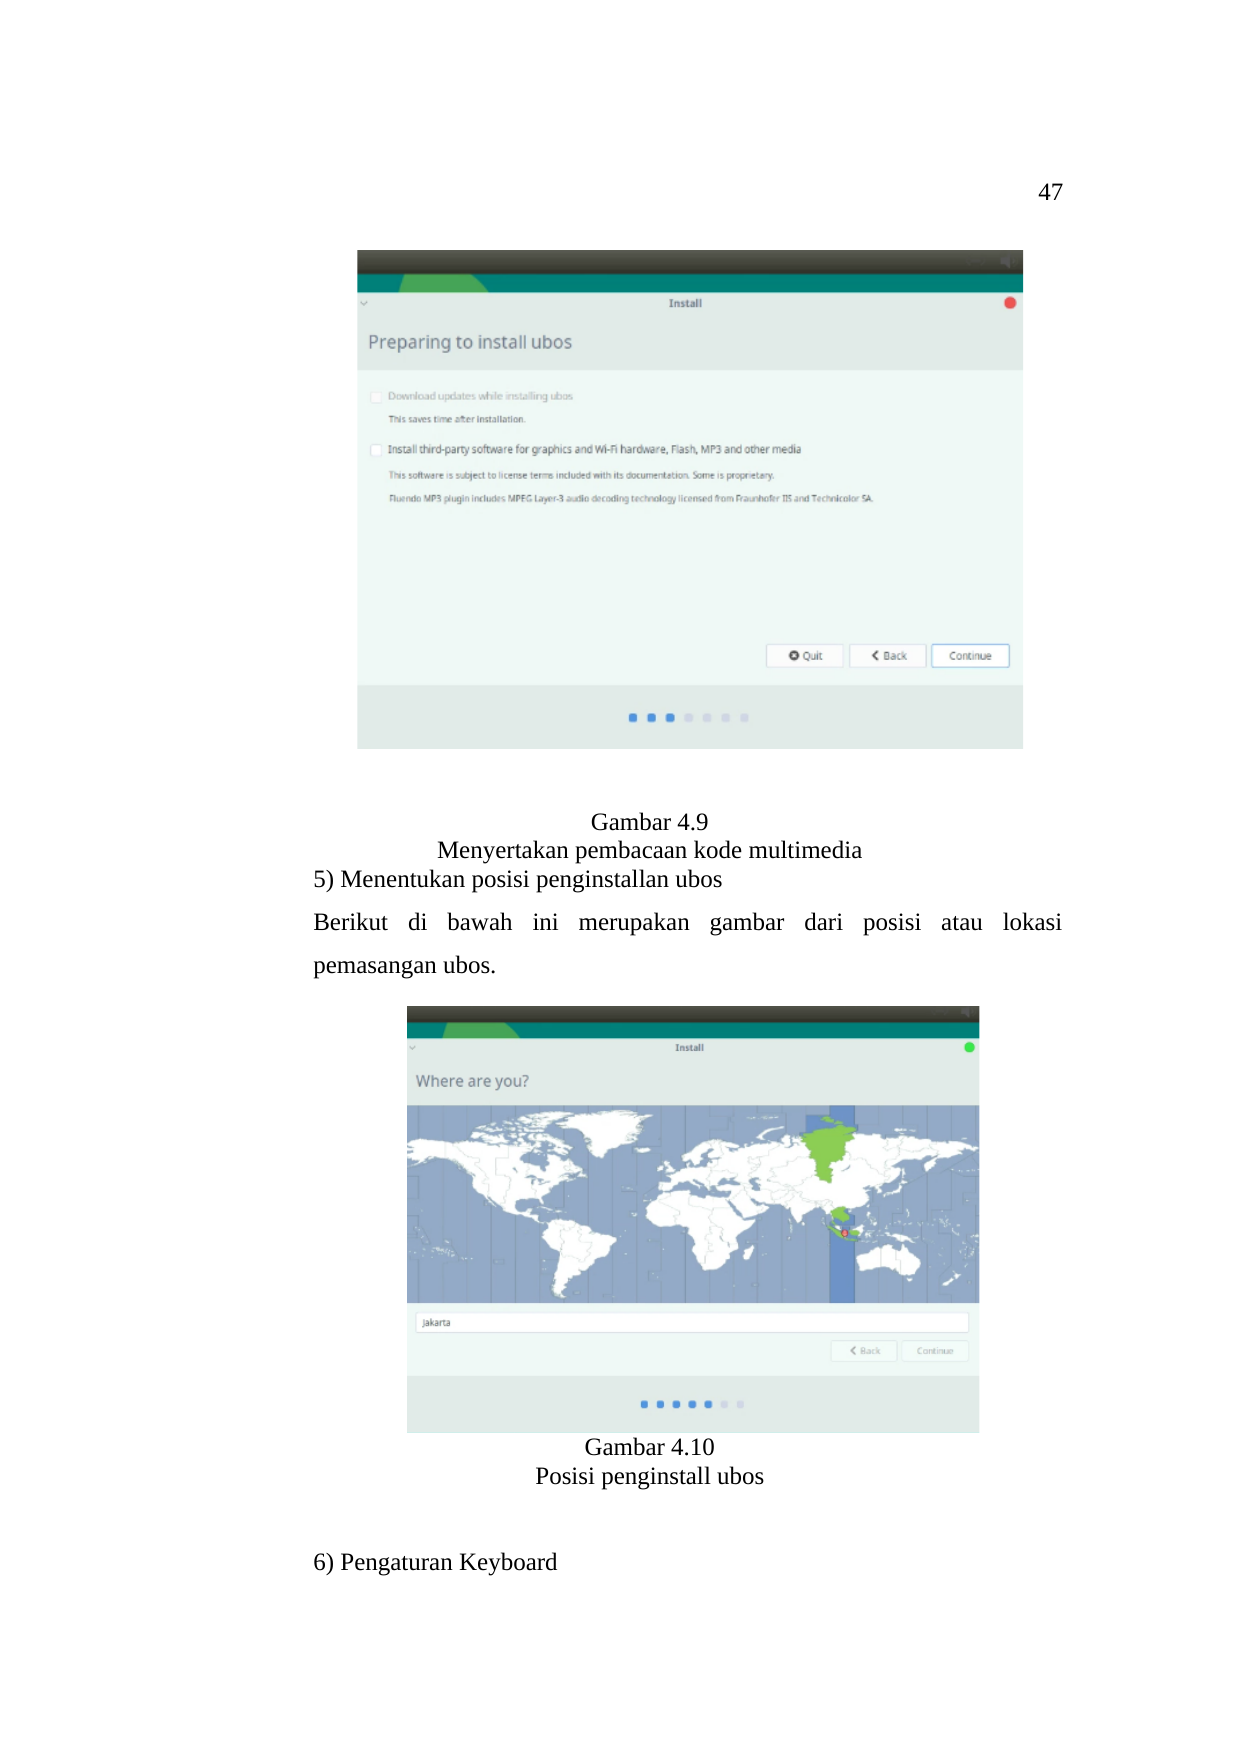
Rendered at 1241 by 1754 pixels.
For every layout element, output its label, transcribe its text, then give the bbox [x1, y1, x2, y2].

text 6) Pengaturan Keyboard [313, 1547, 1063, 1576]
text 5) Menentukan posisi penginstallan ubos [313, 864, 1063, 893]
text Gambar 4.10 [236, 993, 1063, 1461]
text Posisi penginstall ubos [236, 1461, 1063, 1490]
picture [357, 250, 1024, 749]
text Menyertakan pembacaan kode multimedia [236, 835, 1063, 864]
text Gambar 4.9 [236, 807, 1063, 835]
picture [407, 1006, 980, 1433]
text Berikut di bawah ini merupakan gambar dari posisi atau lokasi pemasangan ubos. [313, 907, 1063, 979]
